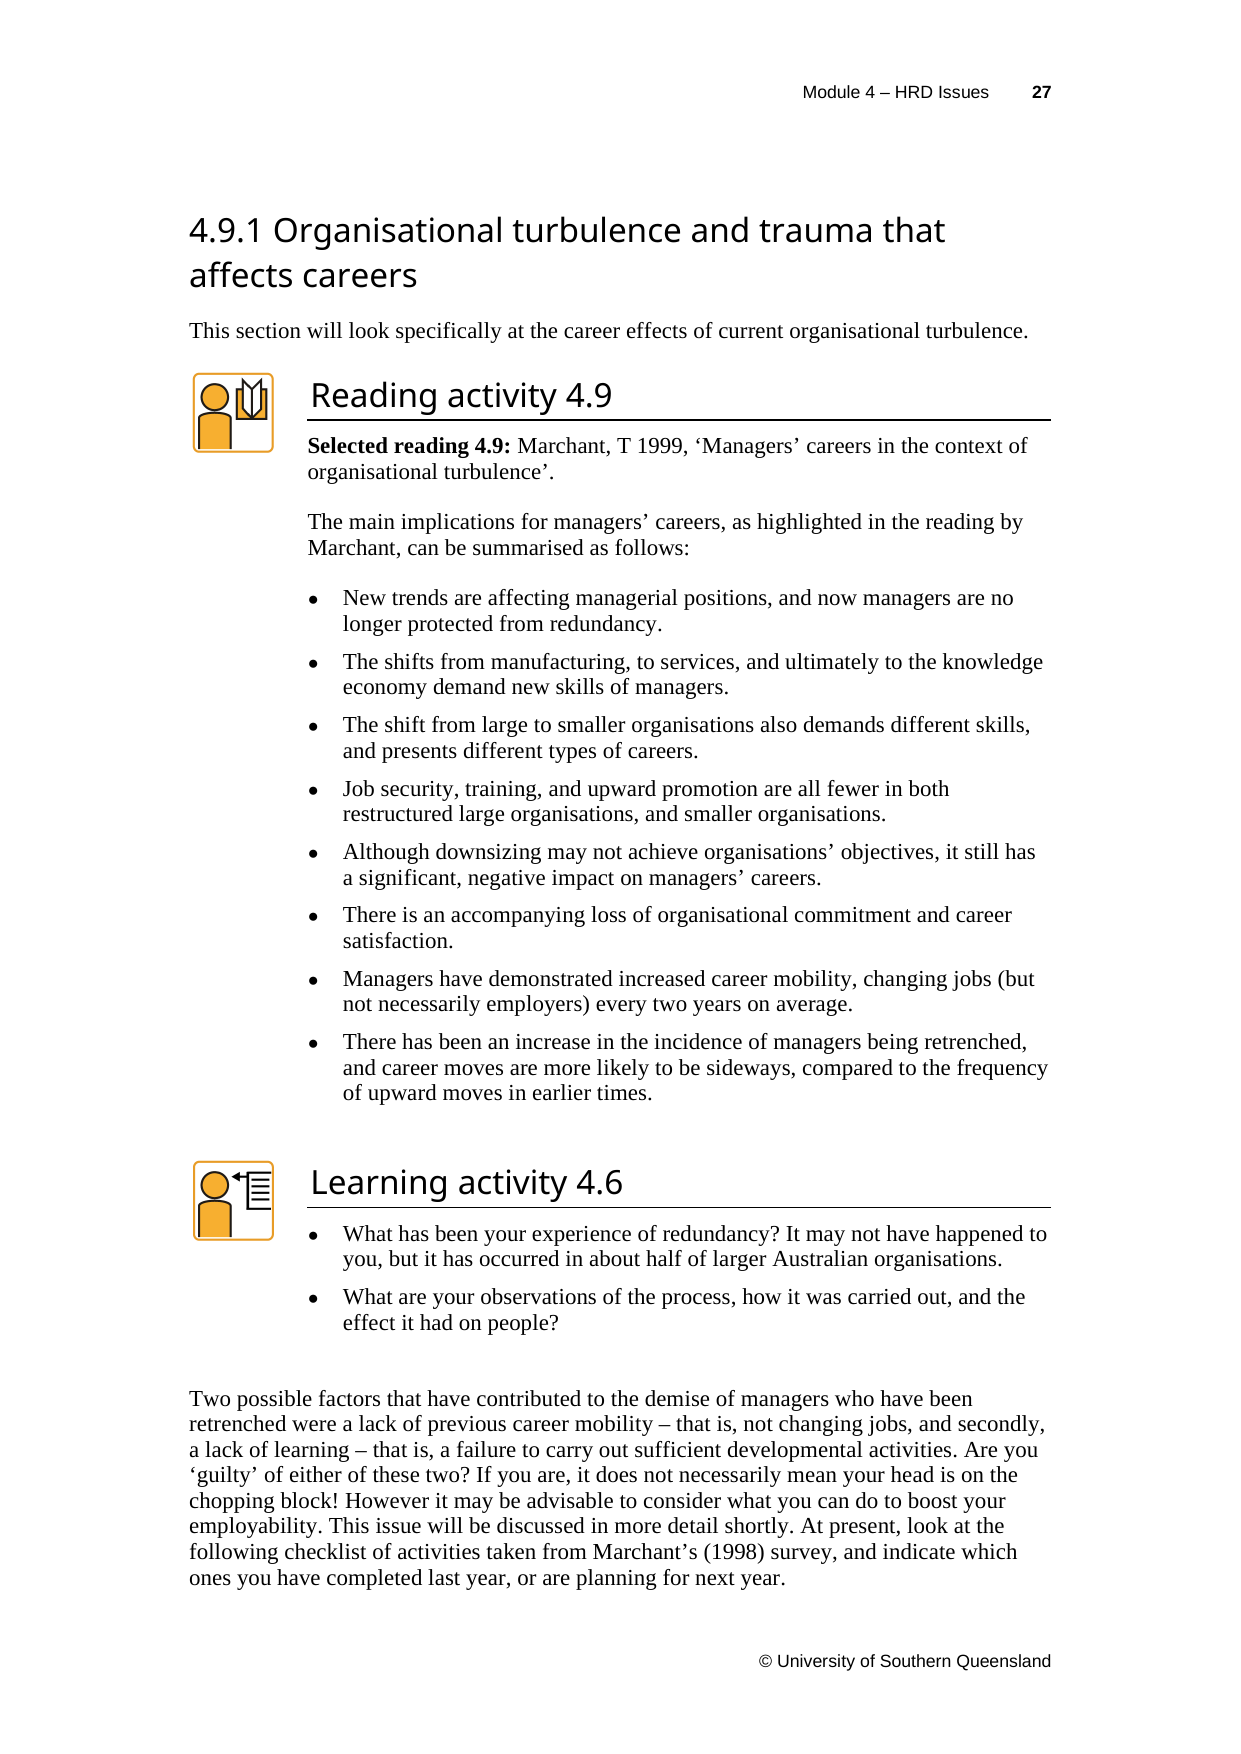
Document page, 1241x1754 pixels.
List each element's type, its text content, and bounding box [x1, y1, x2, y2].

table_header [189, 369, 307, 1106]
text Two possible factors that have contributed to the demise of managers who have been retrenched were a lack of previous career mobility – that is, not changing jobs, and secondly, a lack of learning – that is, a failure to carry out sufficient developmental activities. Are you ‘guilty’ of either of these two? If you are, it does not necessarily mean your head is on the chopping block! However it may be advisable to consider what you can do to boost your employability. This issue will be discussed in more detail shortly. At present, look at the following checklist of activities taken from Marchant’s (1998) survey, and indicate which ones you have completed last year, or are planning for next year. [189, 1386, 1051, 1590]
table_header Learning activity 4.6 What has been your experience of redundancy? It may not have happened to you, but it has occurred in about half of larger Australian organisations. What are your observations of the process, how it was carried out, and the effect it had on people? [307, 1156, 1051, 1207]
text This section will look specifically at the career effects of current organisational turbulence. [189, 318, 1051, 343]
picture [188, 368, 278, 457]
subtitle Organisational turbulence and trauma that affects careers [189, 207, 1051, 297]
table_header [189, 1156, 307, 1335]
picture [188, 1156, 278, 1245]
table_header Selected reading 4.9: Marchant, T 1999, ‘Managers’ careers in the context of organisational turbulence’. The main implications for managers’ careers, as highlighted in the reading by Marchant, can be summarised as follows: New trends are affecting managerial positions, and now managers are no longer protected from redundancy. The shifts from manufacturing, to services, and ultimately to the knowledge economy demand new skills of managers. The shift from large to smaller organisations also demands different skills, and presents different types of careers. Job security, training, and upward promotion are all fewer in both restructured large organisations, and smaller organisations. Although downsizing may not achieve organisations’ objectives, it still has a significant, negative impact on managers’ careers. There is an accompanying loss of organisational commitment and career satisfaction. Managers have demonstrated increased career mobility, changing jobs (but not necessarily employers) every two years on average. There has been an increase in the incidence of managers being retrenched, and career moves are more likely to be sideways, compared to the frequency of upward moves in earlier times. [307, 421, 1051, 1106]
table_header Learning activity 4.6 What has been your experience of redundancy? It may not have happened to you, but it has occurred in about half of larger Australian organisations. What are your observations of the process, how it was carried out, and the effect it had on people? [307, 1208, 1051, 1335]
table_header Reading activity 4.9 [307, 369, 1051, 419]
